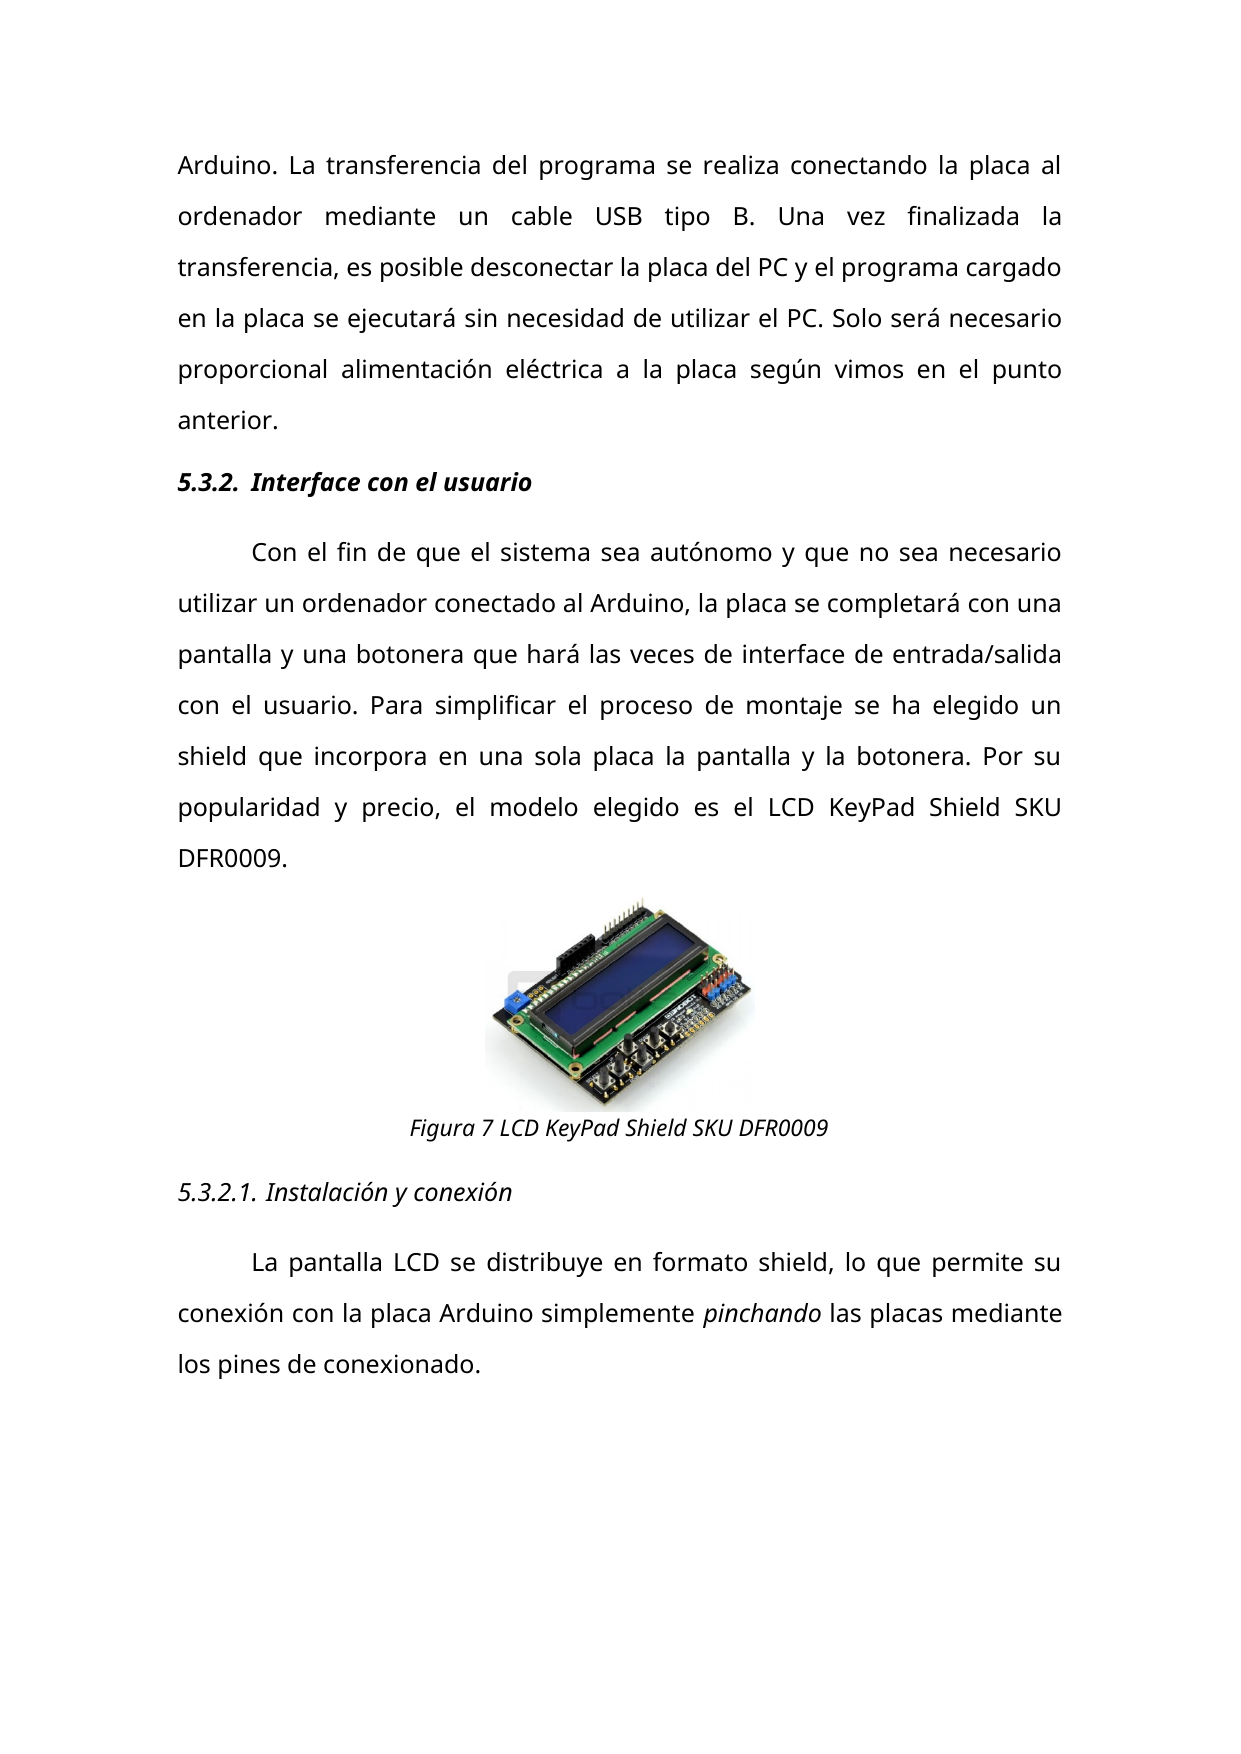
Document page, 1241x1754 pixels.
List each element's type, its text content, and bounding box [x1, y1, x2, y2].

text La pantalla LCD se distribuye en formato shield, lo que permite su conexión con la placa Arduino simplemente pinchando las placas mediante los pines de conexionado. [177, 1244, 1063, 1380]
text Arduino. La transferencia del programa se realiza conectando la placa al ordenador mediante un cable USB tipo B. Una vez finalizada la transferencia, es posible desconectar la placa del PC y el programa cargado en la placa se ejecutará sin necesidad de utilizar el PC. Solo será necesario proporcional alimentación eléctrica a la placa según vimos en el punto anterior. [177, 148, 1063, 437]
text Figura 7 LCD KeyPad Shield SKU DFR0009 [177, 1112, 1063, 1143]
text Con el fin de que el sistema sea autónomo y que no sea necesario utilizar un ordenador conectado al Arduino, la placa se completará con una pantalla y una botonera que hará las veces de interface de entrada/salida con el usuario. Para simplificar el proceso de montaje se ha elegido un shield que incorpora en una sola placa la pantalla y la botonera. Por su popularidad y precio, el modelo elegido es el LCD KeyPad Shield SKU DFR0009. [177, 534, 1063, 874]
subtitle Interface con el usuario [177, 464, 1063, 498]
subtitle Instalación y conexión [177, 1174, 1063, 1208]
